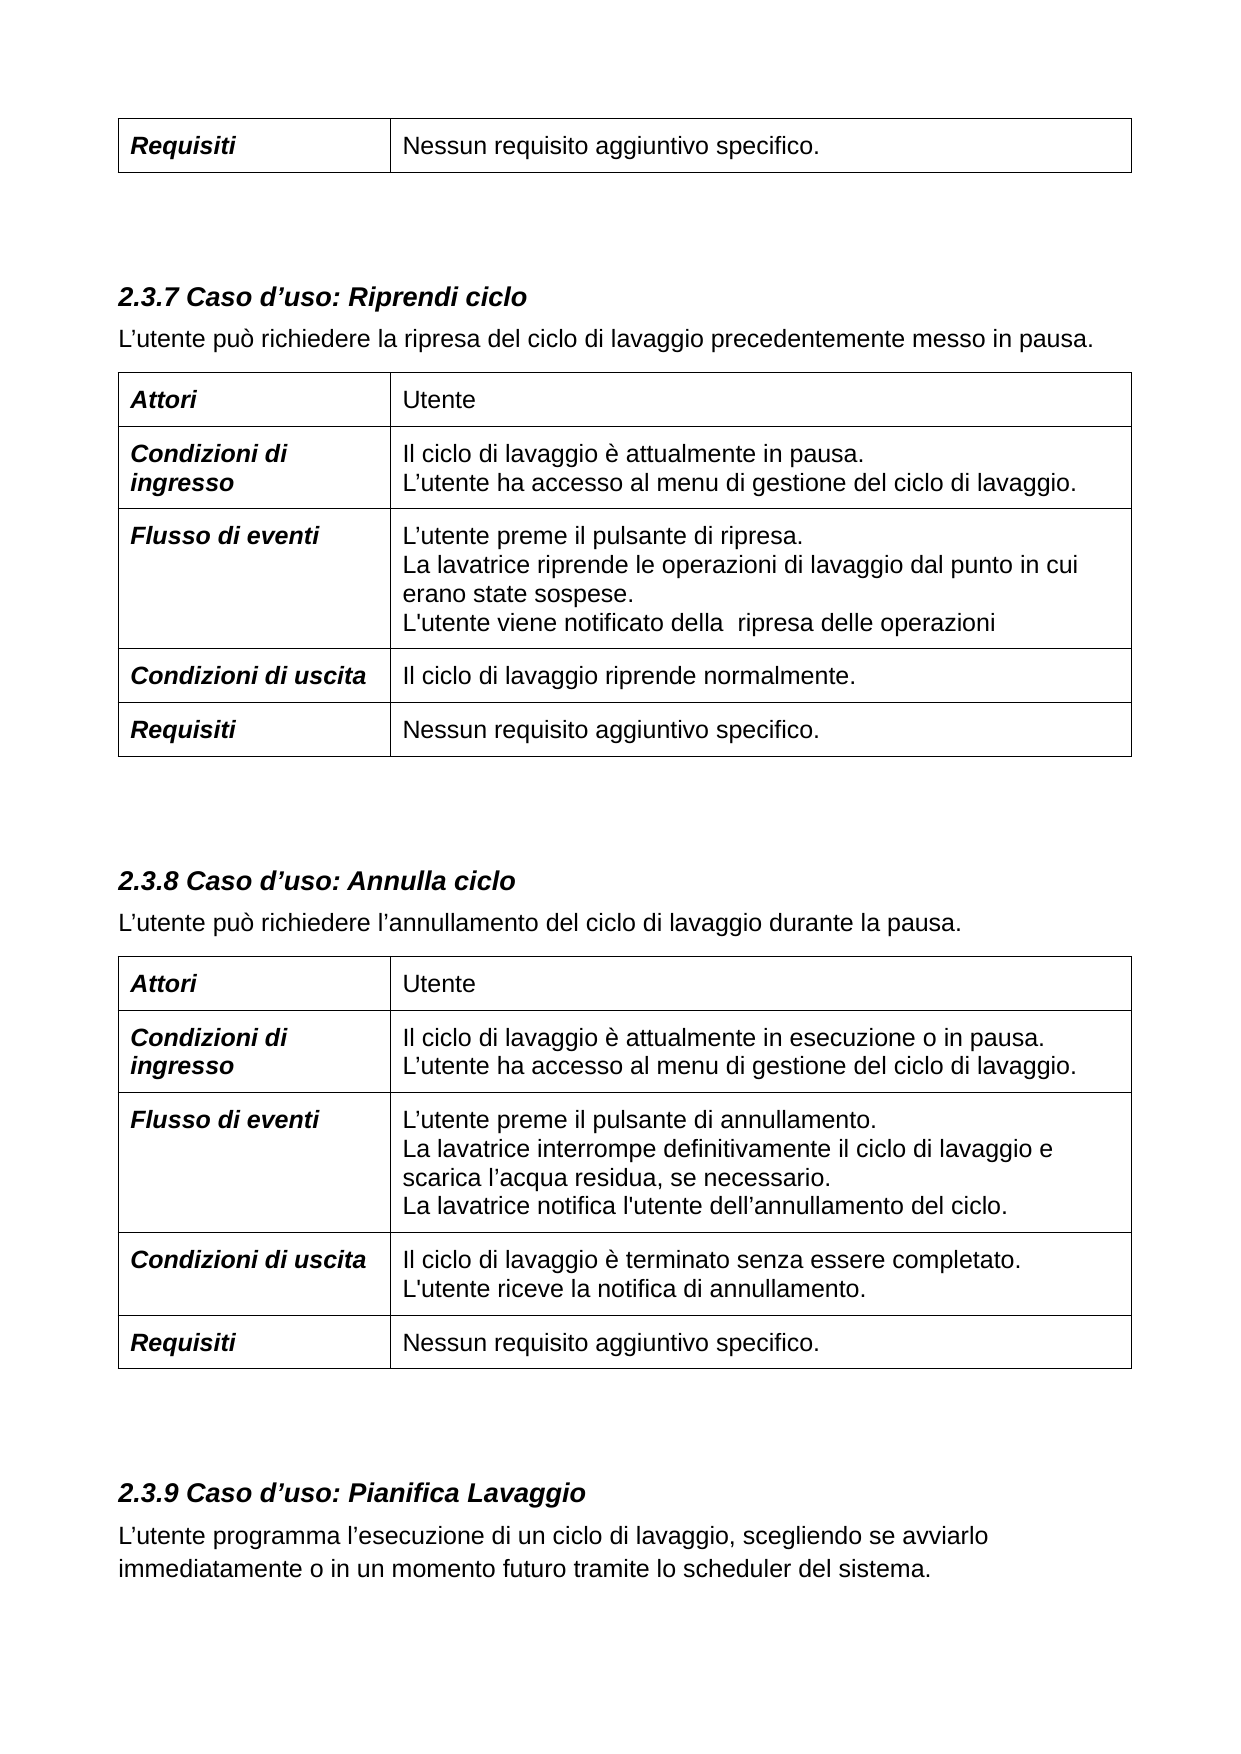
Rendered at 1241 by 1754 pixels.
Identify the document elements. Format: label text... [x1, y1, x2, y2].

table_cell Il ciclo di lavaggio è attualmente in esecuzione o in pausa. L’utente ha accesso al menu di gestione del ciclo di lavaggio. [391, 1011, 1131, 1092]
table_header Utente [391, 957, 1131, 1009]
table_cell Il ciclo di lavaggio è terminato senza essere completato. L'utente riceve la notifica di annullamento. [391, 1233, 1131, 1314]
table_cell Requisiti [119, 1316, 390, 1368]
table_cell Requisiti [119, 703, 390, 756]
table_cell Il ciclo di lavaggio riprende normalmente. [391, 649, 1131, 702]
table_header Attori [119, 957, 390, 1009]
table_cell L’utente preme il pulsante di ripresa. La lavatrice riprende le operazioni di lavaggio dal punto in cui erano state sospese. L'utente viene notificato della ripresa delle operazioni [391, 509, 1131, 648]
subtitle 2.3.8 Caso d’uso: Annulla ciclo [118, 864, 1122, 896]
table_header Utente [391, 373, 1131, 426]
table_cell Condizioni di uscita [119, 649, 390, 702]
table_header Attori [119, 373, 390, 426]
table_cell Il ciclo di lavaggio è attualmente in pausa. L’utente ha accesso al menu di gestione del ciclo di lavaggio. [391, 427, 1131, 508]
table_cell Flusso di eventi [119, 1093, 390, 1232]
subtitle 2.3.9 Caso d’uso: Pianifica Lavaggio [118, 1477, 1122, 1508]
text L’utente può richiedere la ripresa del ciclo di lavaggio precedentemente messo in pausa. [118, 324, 1122, 353]
table_cell Nessun requisito aggiuntivo specifico. [391, 119, 1131, 172]
table_cell Condizioni di ingresso [119, 1011, 390, 1092]
table_cell Condizioni di uscita [119, 1233, 390, 1314]
text L’utente può richiedere l’annullamento del ciclo di lavaggio durante la pausa. [118, 908, 1122, 937]
table_cell Requisiti [119, 119, 390, 172]
text L’utente programma l’esecuzione di un ciclo di lavaggio, scegliendo se avviarlo immediatamente o in un momento futuro tramite lo scheduler del sistema. [118, 1521, 1122, 1583]
table_cell Nessun requisito aggiuntivo specifico. [391, 1316, 1131, 1368]
table_cell Flusso di eventi [119, 509, 390, 648]
table_cell Nessun requisito aggiuntivo specifico. [391, 703, 1131, 756]
subtitle 2.3.7 Caso d’uso: Riprendi ciclo [118, 281, 1122, 312]
table_cell Condizioni di ingresso [119, 427, 390, 508]
table_cell L’utente preme il pulsante di annullamento. La lavatrice interrompe definitivamente il ciclo di lavaggio e scarica l’acqua residua, se necessario. La lavatrice notifica l'utente dell’annullamento del ciclo. [391, 1093, 1131, 1232]
